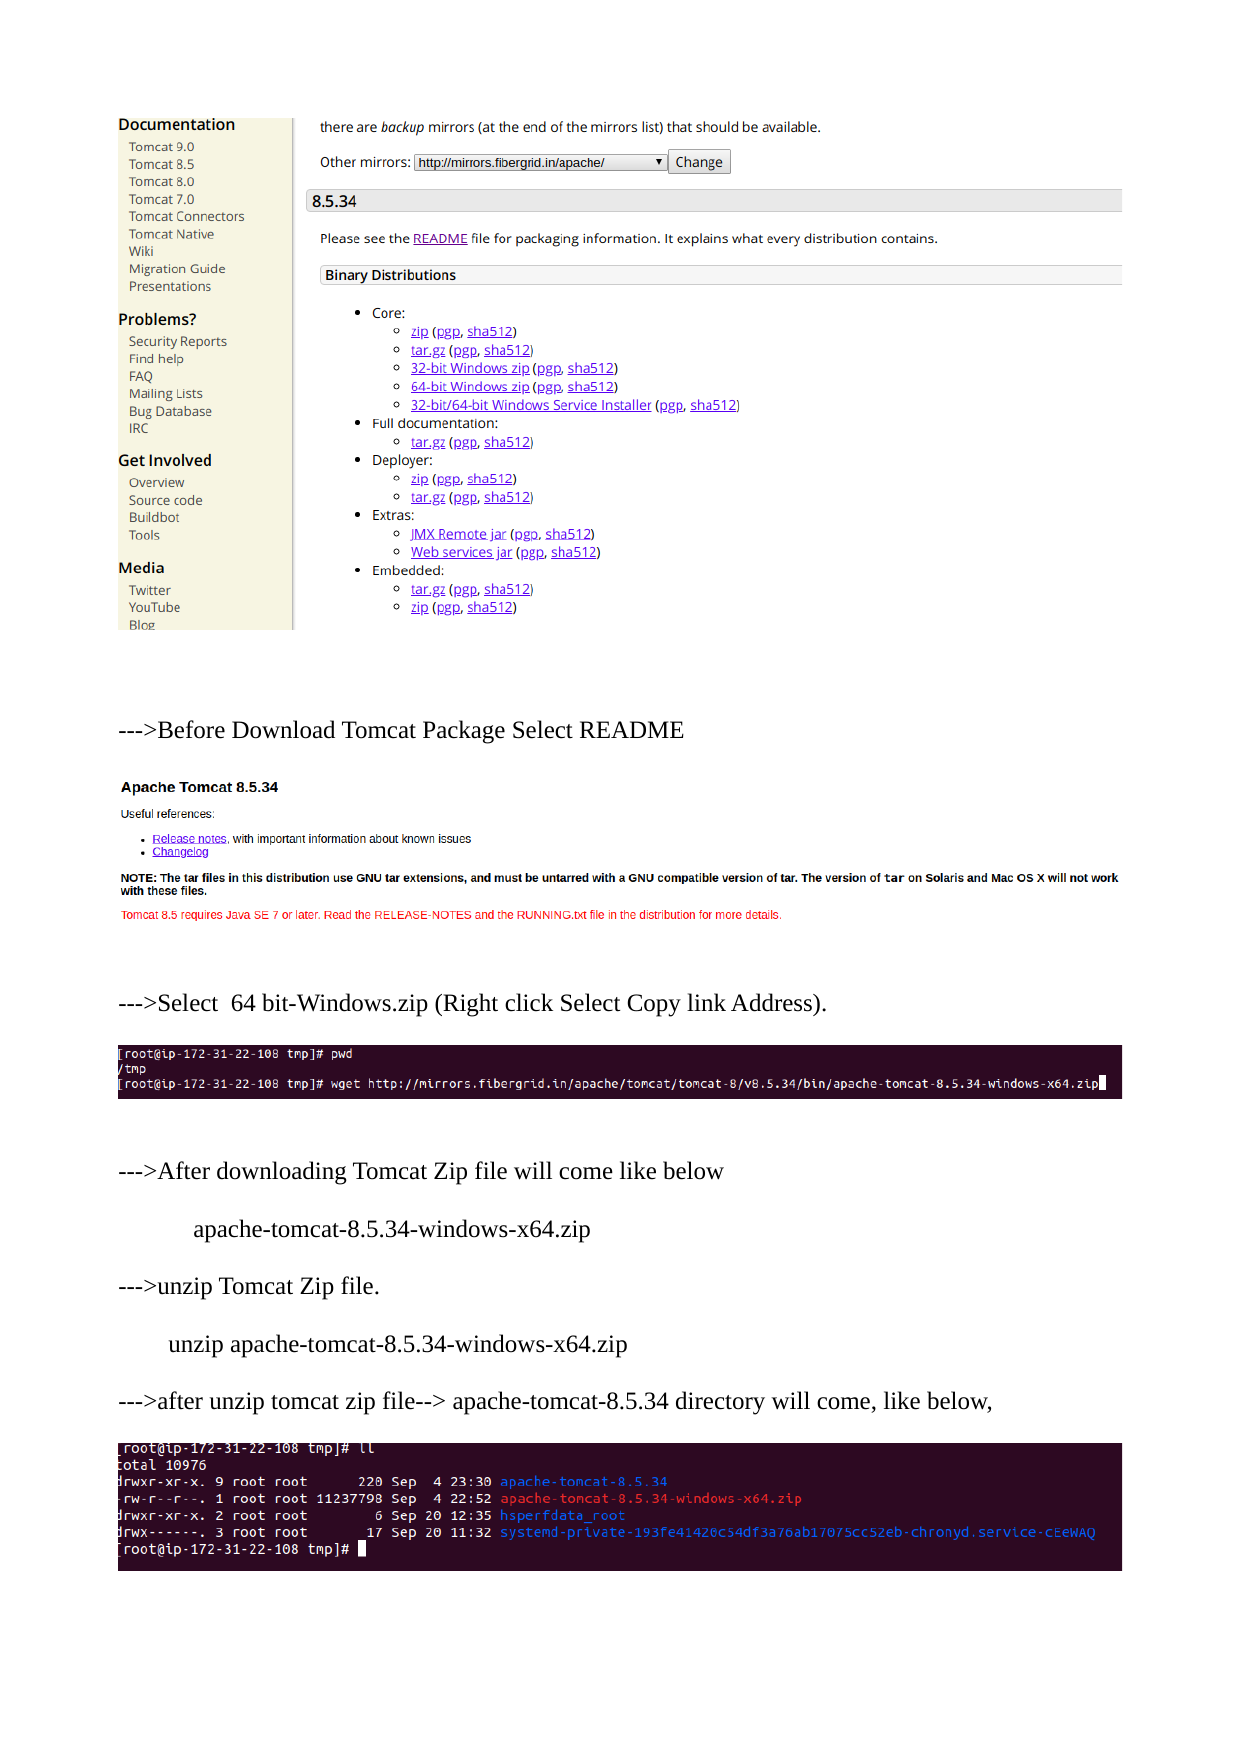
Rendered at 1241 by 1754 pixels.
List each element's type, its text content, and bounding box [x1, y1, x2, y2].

text apache-tomcat-8.5.34-windows-x64.zip [118, 1214, 1122, 1242]
text --->After downloading Tomcat Zip file will come like below [118, 1156, 1122, 1185]
text --->Before Download Tomcat Package Select README [118, 716, 1122, 744]
picture [118, 1443, 1123, 1571]
text --->unzip Tomcat Zip file. [118, 1271, 1122, 1300]
picture [118, 1045, 1123, 1099]
text --->Select 64 bit-Windows.zip (Right click Select Copy link Address). [118, 988, 1122, 1017]
text unzip apache-tomcat-8.5.34-windows-x64.zip [118, 1329, 1122, 1357]
text --->after unzip tomcat zip file--> apache-tomcat-8.5.34 directory will come, like below, [118, 1386, 1122, 1415]
picture [118, 118, 1123, 630]
picture [118, 773, 1123, 931]
